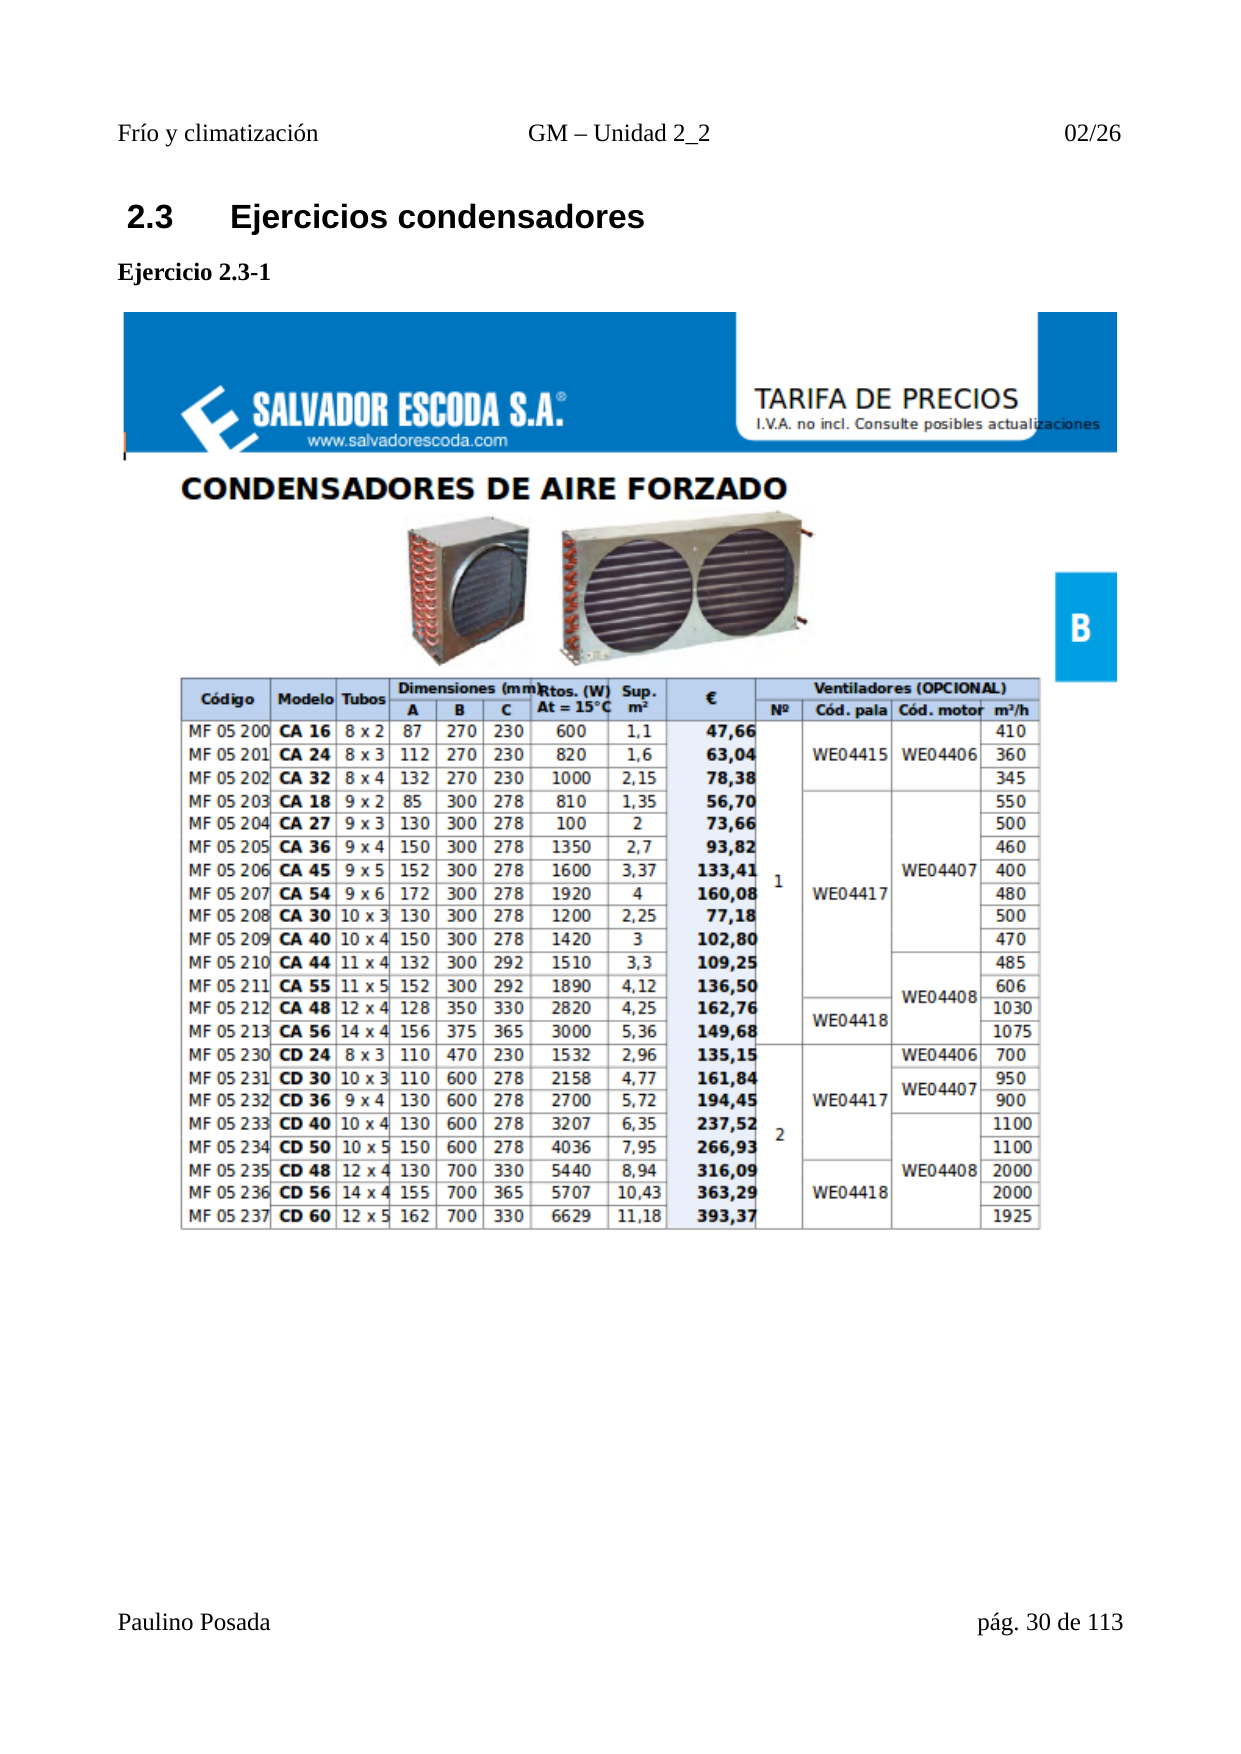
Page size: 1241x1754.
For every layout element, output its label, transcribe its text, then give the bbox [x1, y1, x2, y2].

picture [123, 312, 1118, 1241]
picture [1073, 614, 1091, 641]
text Ejercicio 2.3-1 [117, 257, 1123, 285]
subtitle Ejercicios condensadores [117, 197, 1123, 236]
